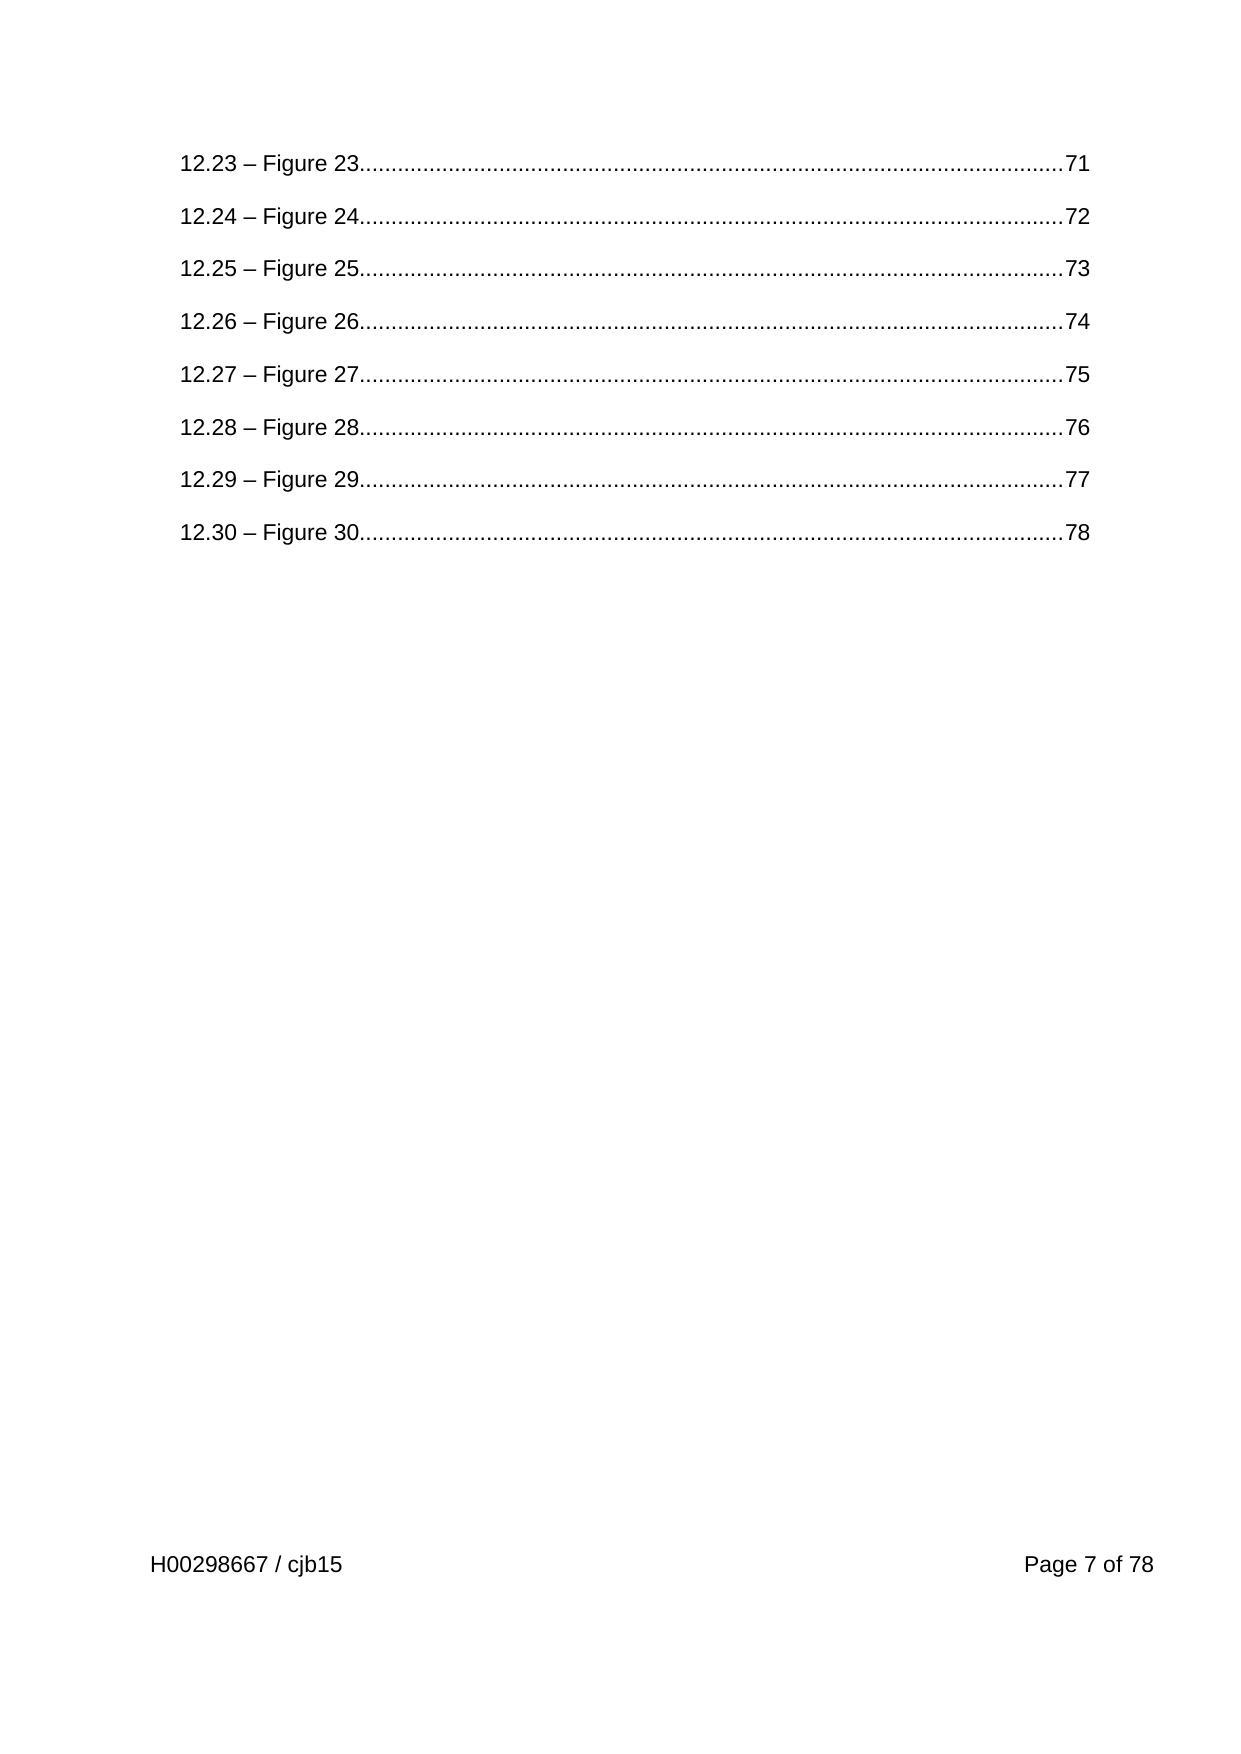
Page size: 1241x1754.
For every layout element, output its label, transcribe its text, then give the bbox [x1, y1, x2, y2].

text 12.30 – Figure 30 78 [179, 519, 1090, 545]
text 12.27 – Figure 27 75 [179, 361, 1090, 387]
text 12.24 – Figure 24 72 [179, 203, 1090, 229]
text 12.23 – Figure 23 71 [179, 150, 1090, 176]
text 12.29 – Figure 29 77 [179, 466, 1090, 493]
text 12.26 – Figure 26 74 [179, 308, 1090, 334]
text 12.25 – Figure 25 73 [179, 255, 1090, 282]
text 12.28 – Figure 28 76 [179, 413, 1090, 440]
